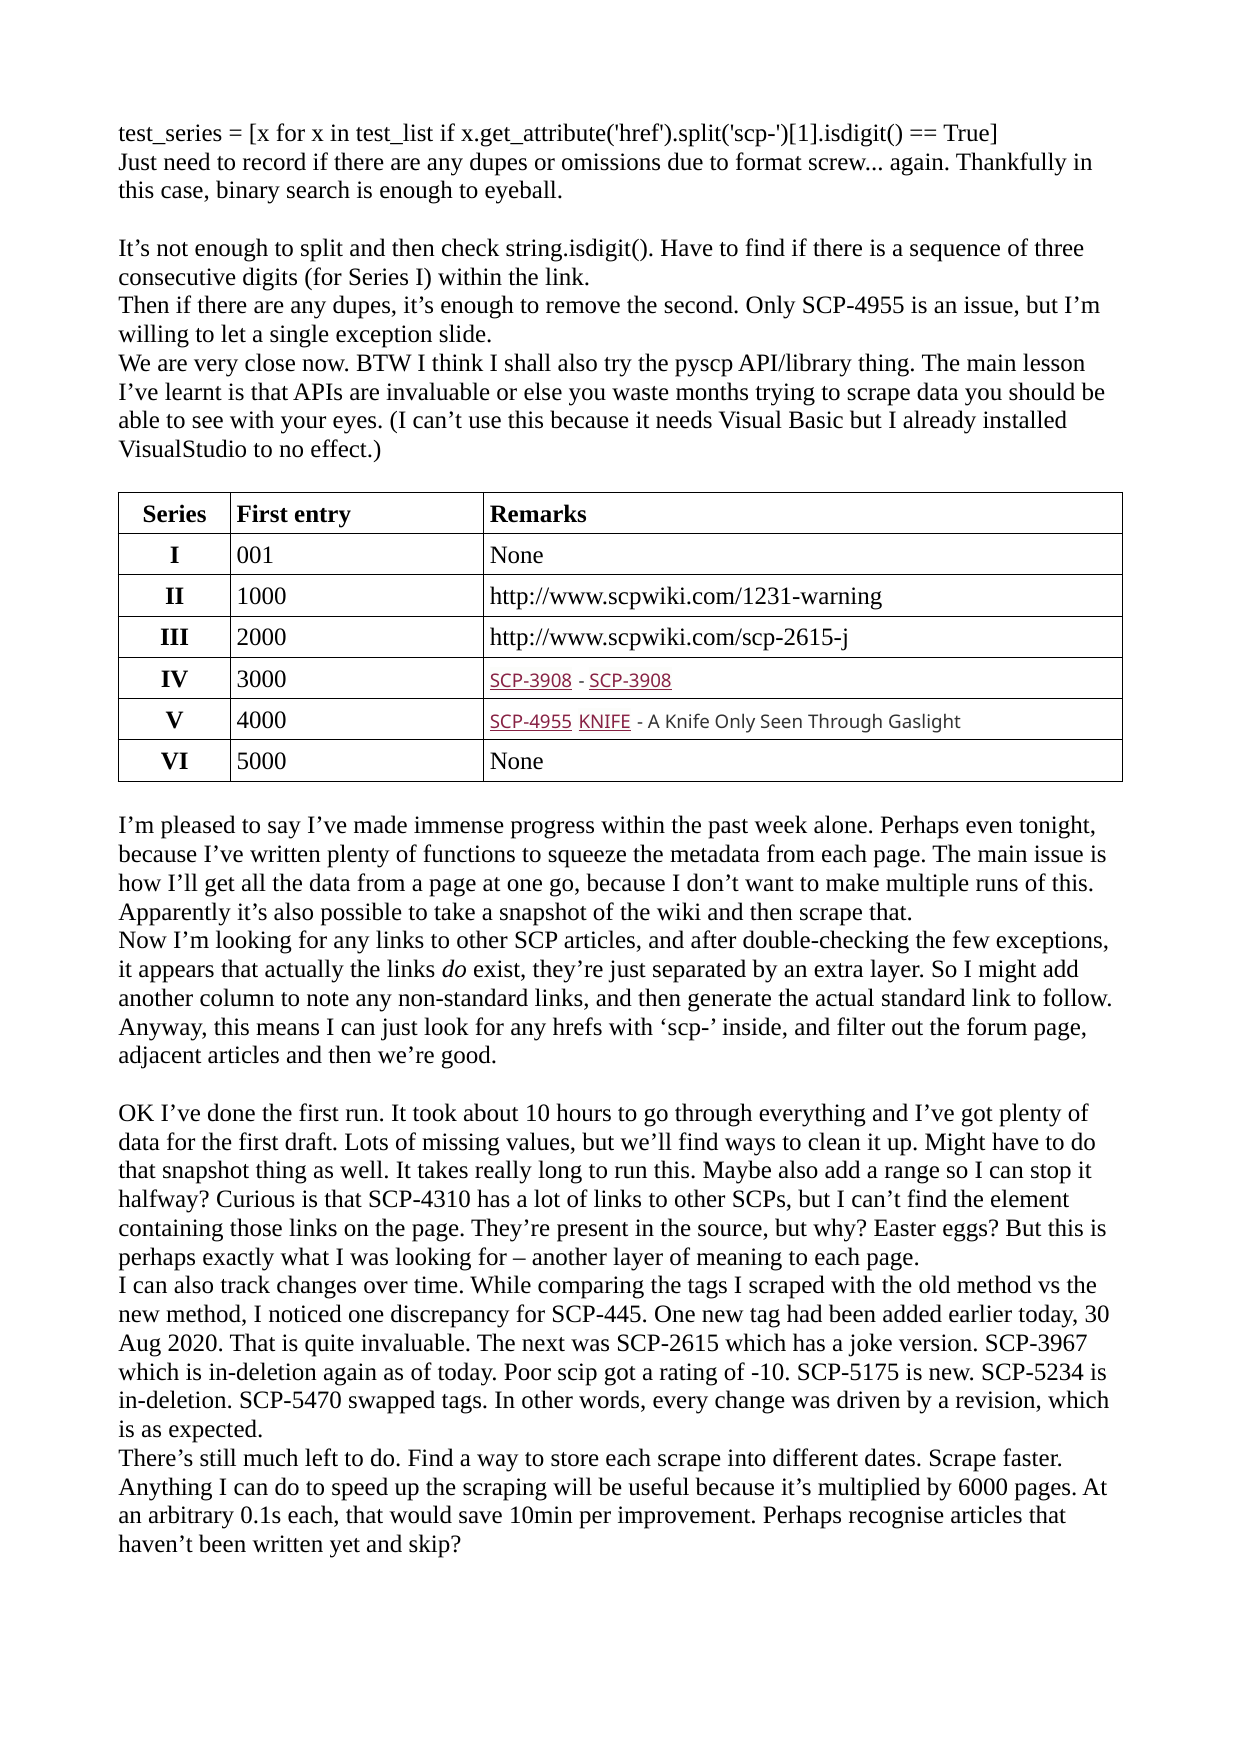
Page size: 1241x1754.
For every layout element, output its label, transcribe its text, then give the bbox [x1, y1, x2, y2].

table_cell http://www.scpwiki.com/1231-warning [484, 575, 1122, 616]
table_cell 1000 [231, 575, 483, 616]
table_cell None [484, 534, 1122, 574]
table_cell 3000 [231, 658, 483, 698]
text Just need to record if there are any dupes or omissions due to format screw... again. Thankfully in this case, binary search is enough to eyeball. [118, 147, 1122, 204]
table_header Remarks [484, 493, 1122, 533]
table_cell SCP-4955 KNIFE - A Knife Only Seen Through Gaslight [484, 699, 1122, 739]
table_cell V [119, 699, 230, 739]
text There’s still much left to do. Find a way to store each scrape into different dates. Scrape faster. Anything I can do to speed up the scraping will be useful because it’s multiplied by 6000 pages. At an arbitrary 0.1s each, that would save 10min per improvement. Perhaps recognise articles that haven’t been written yet and skip? [118, 1443, 1122, 1558]
text OK I’ve done the first run. It took about 10 hours to go through everything and I’ve got plenty of data for the first draft. Lots of missing values, but we’ll find ways to clean it up. Might have to do that snapshot thing as well. It takes really long to run this. Maybe also add a range so I can stop it halfway? Curious is that SCP-4310 has a lot of links to other SCPs, but I can’t find the element containing those links on the page. They’re present in the source, but why? Easter eggs? But this is perhaps exactly what I was looking for – another layer of meaning to each page. [118, 1098, 1122, 1270]
table_cell 001 [231, 534, 483, 574]
text I can also track changes over time. While comparing the tags I scraped with the old method vs the new method, I noticed one discrepancy for SCP-445. One new tag had been added earlier today, 30 Aug 2020. That is quite invaluable. The next was SCP-2615 which has a joke version. SCP-3967 which is in-deletion again as of today. Poor scip got a rating of -10. SCP-5175 is new. SCP-5234 is in-deletion. SCP-5470 swapped tags. In other words, every change was driven by a revision, which is as expected. [118, 1270, 1122, 1443]
text Then if there are any dupes, it’s enough to remove the second. Only SCP-4955 is an issue, but I’m willing to let a single exception slide. [118, 291, 1122, 348]
text test_series = [x for x in test_list if x.get_attribute('href').split('scp-')[1].isdigit() == True] [118, 118, 1122, 147]
table_cell None [484, 740, 1122, 781]
table_cell 4000 [231, 699, 483, 739]
table_header First entry [231, 493, 483, 533]
table_header Series [119, 493, 230, 533]
text Anyway, this means I can just look for any hrefs with ‘scp-’ inside, and filter out the forum page, adjacent articles and then we’re good. [118, 1012, 1122, 1069]
table_cell VI [119, 740, 230, 781]
table_cell 2000 [231, 617, 483, 657]
table_cell SCP-3908 - SCP-3908 [484, 658, 1122, 698]
table_cell II [119, 575, 230, 616]
table_cell 5000 [231, 740, 483, 781]
table_cell I [119, 534, 230, 574]
text I’m pleased to say I’ve made immense progress within the past week alone. Perhaps even tonight, because I’ve written plenty of functions to squeeze the metadata from each page. The main issue is how I’ll get all the data from a page at one go, because I don’t want to make multiple runs of this. Apparently it’s also possible to take a snapshot of the wiki and then scrape that. [118, 810, 1122, 925]
table_cell http://www.scpwiki.com/scp-2615-j [484, 617, 1122, 657]
text Now I’m looking for any links to other SCP articles, and after double-checking the few exceptions, it appears that actually the links do exist, they’re just separated by an extra layer. So I might add another column to note any non-standard links, and then generate the actual standard link to follow. [118, 925, 1122, 1012]
text We are very close now. BTW I think I shall also try the pyscp API/library thing. The main lesson I’ve learnt is that APIs are invaluable or else you waste months trying to scrape data you should be able to see with your eyes. (I can’t use this because it needs Visual Basic but I already installed VisualStudio to no effect.) [118, 348, 1122, 463]
table_cell IV [119, 658, 230, 698]
table_cell III [119, 617, 230, 657]
text It’s not enough to split and then check string.isdigit(). Have to find if there is a sequence of three consecutive digits (for Series I) within the link. [118, 233, 1122, 291]
